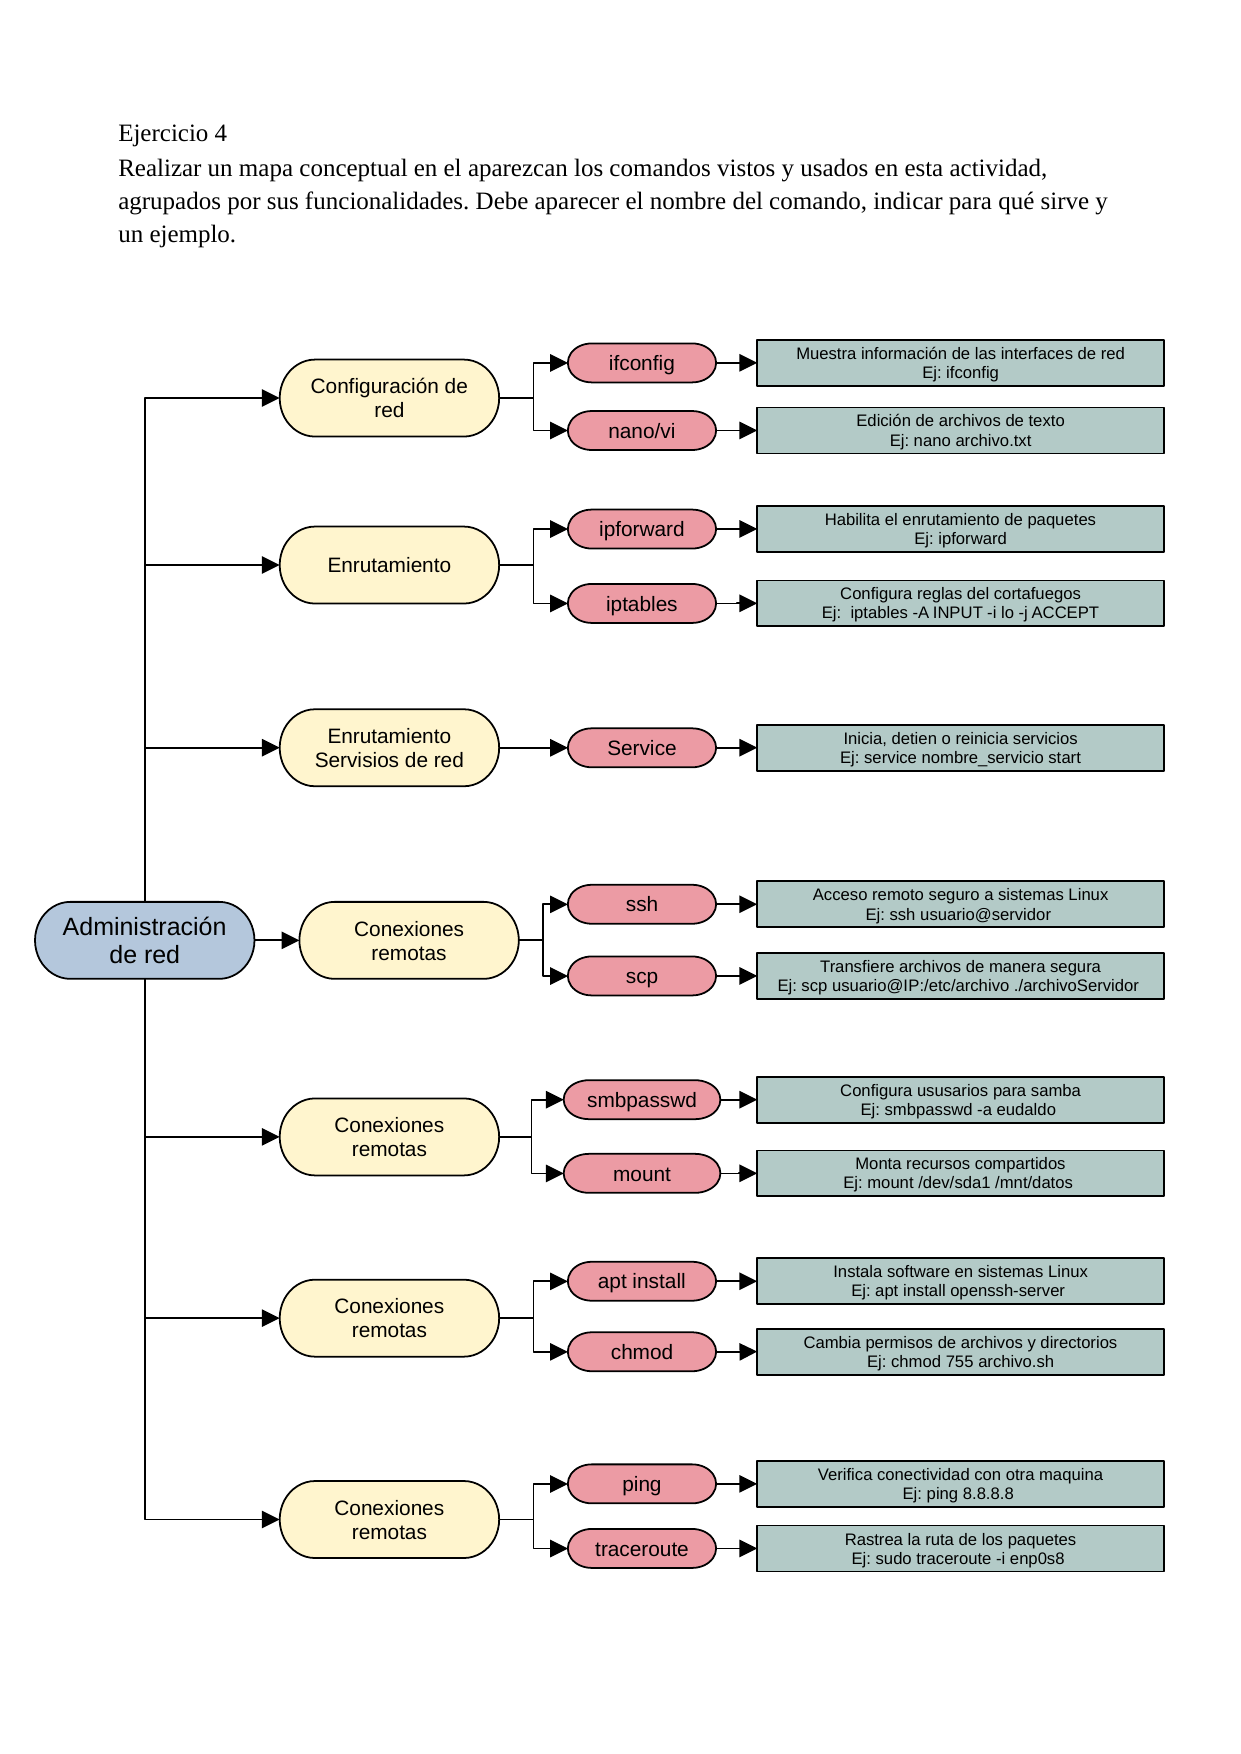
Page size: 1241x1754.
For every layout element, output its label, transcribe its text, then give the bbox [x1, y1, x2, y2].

text Realizar un mapa conceptual en el aparezcan los comandos vistos y usados en esta actividad, agrupados por sus funcionalidades. Debe aparecer el nombre del comando, indicar para qué sirve y un ejemplo. [118, 153, 1122, 248]
subtitle Ejercicio 4 [118, 118, 1122, 147]
